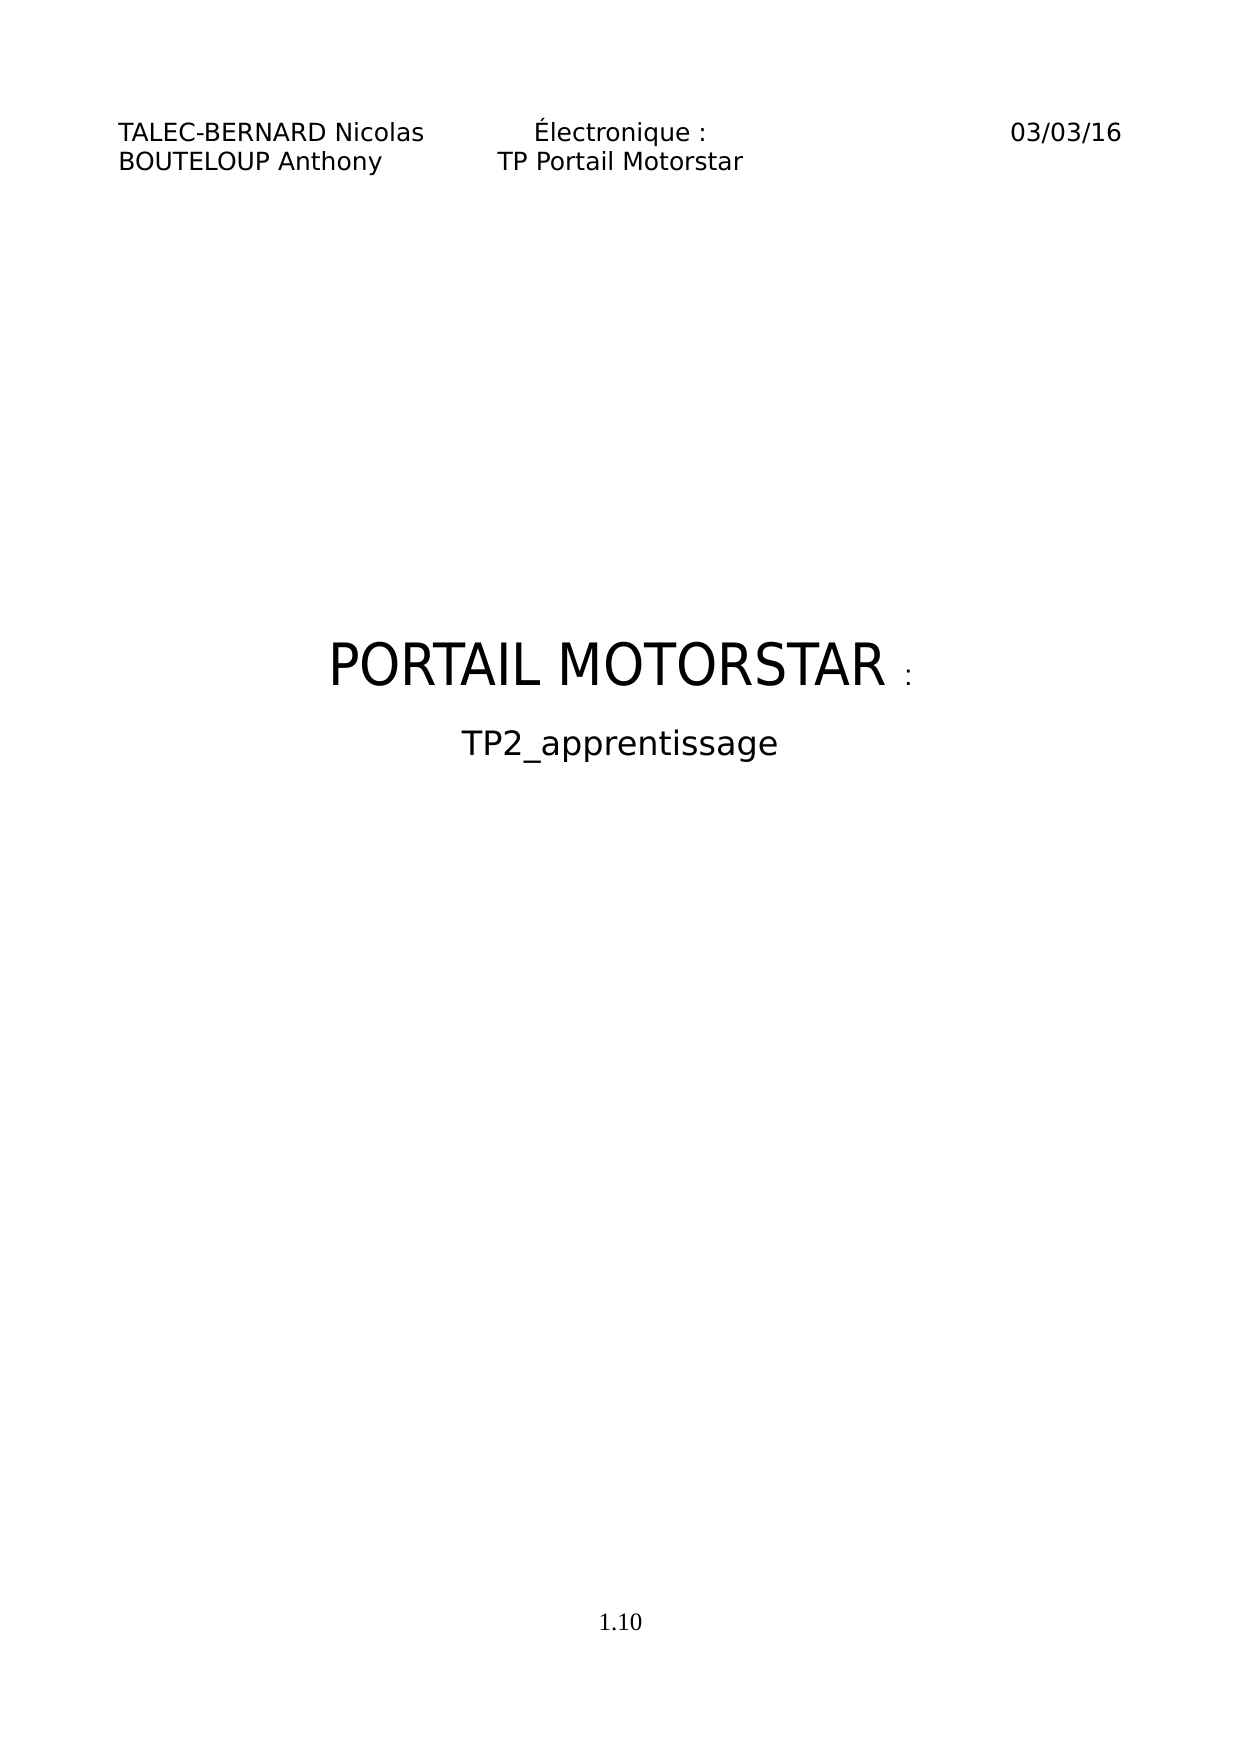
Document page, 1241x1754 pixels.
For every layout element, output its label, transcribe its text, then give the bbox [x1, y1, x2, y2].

subtitle PORTAIL MOTORSTAR : [118, 631, 1122, 699]
subtitle TP2_apprentissage [118, 724, 1122, 763]
